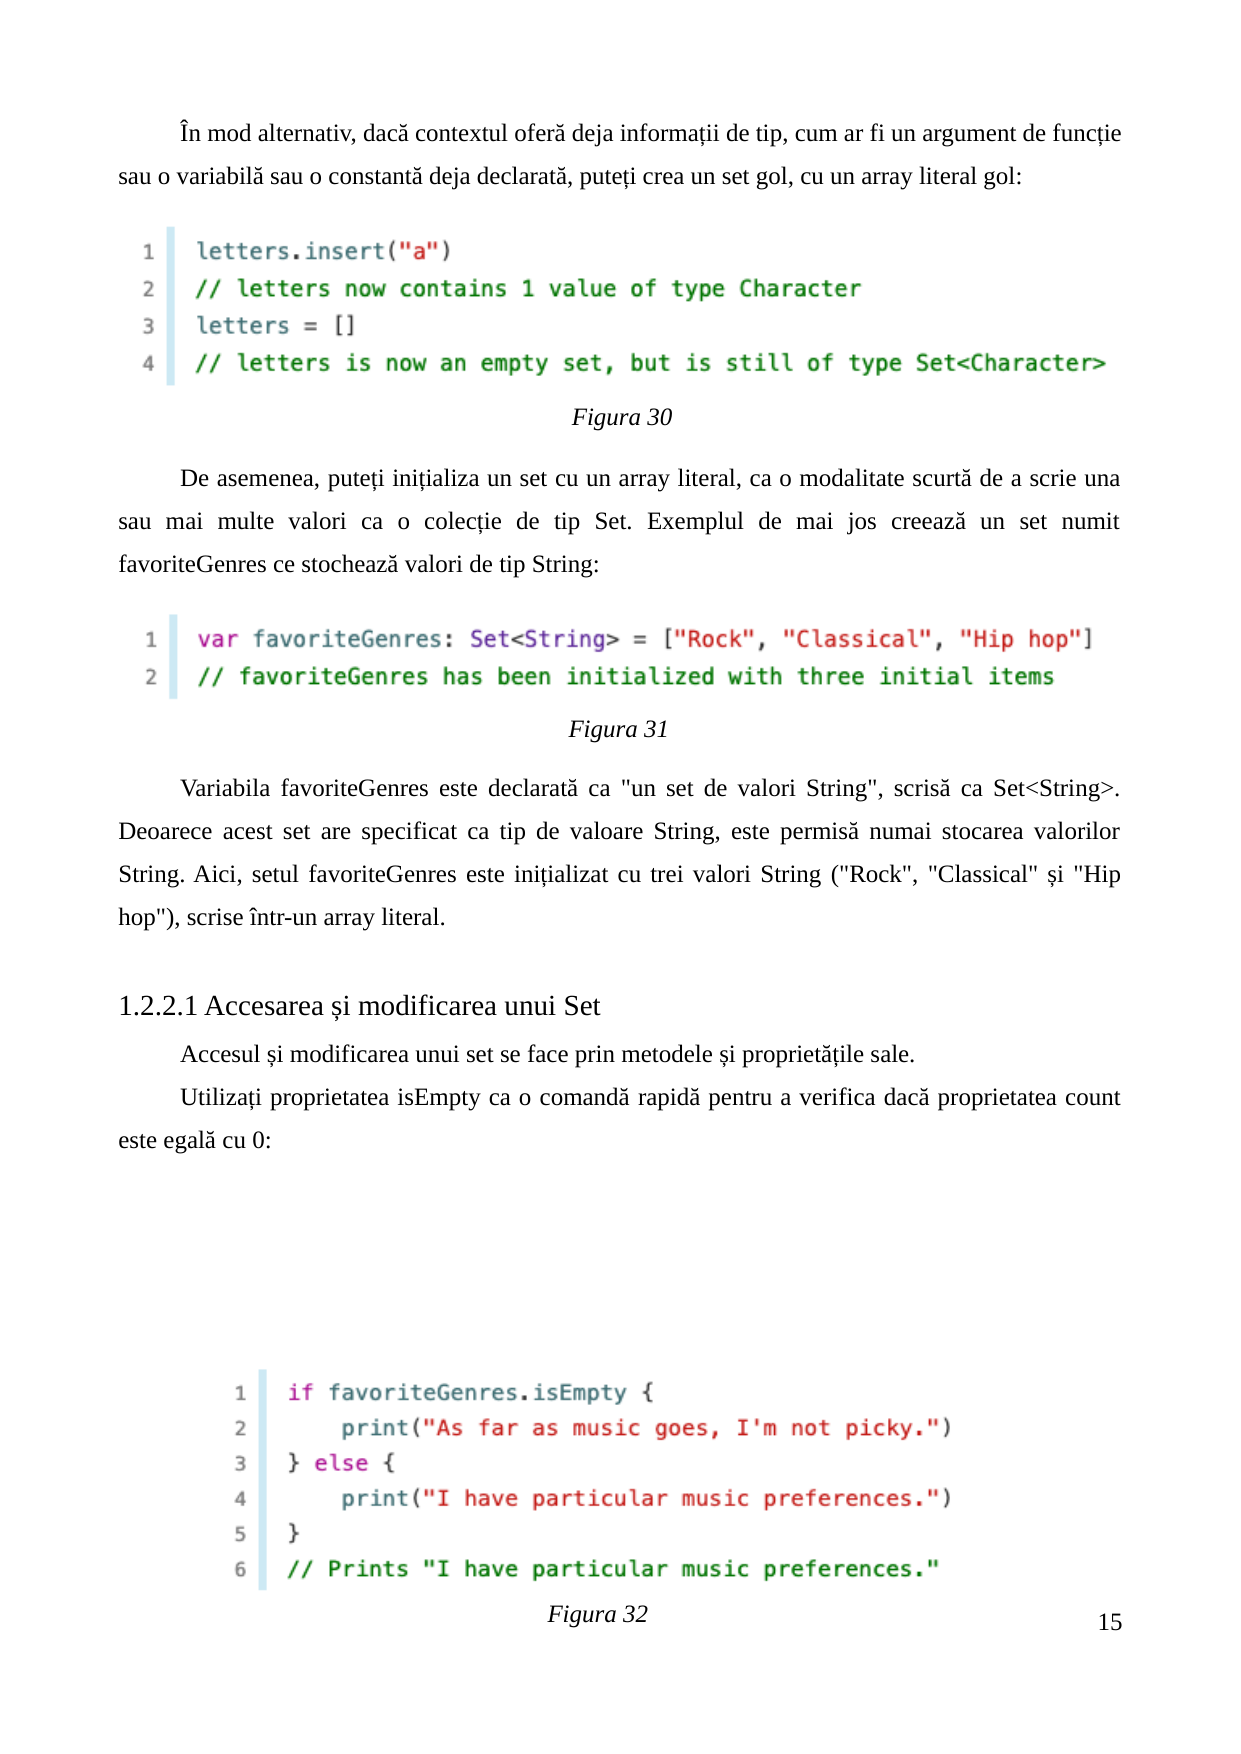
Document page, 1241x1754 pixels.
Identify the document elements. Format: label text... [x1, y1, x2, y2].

picture [125, 219, 1119, 397]
subtitle 1.2.2.1 Accesarea și modificarea unui Set [118, 988, 1122, 1022]
text De asemenea, puteți inițializa un set cu un array literal, ca o modalitate scurtă de a scrie una sau mai multe valori ca o colecție de tip Set. Exemplul de mai jos creează un set numit favoriteGenres ce stochează valori de tip String: [118, 463, 1122, 578]
text Figura 32 [225, 1595, 970, 1628]
picture [134, 605, 1103, 709]
text Figura 31 [134, 709, 1103, 742]
text Variabila favoriteGenres este declarată ca "un set de valori String", scrisă ca Set<String>. Deoarece acest set are specificat ca tip de valoare String, este permisă numai stocarea valorilor String. Aici, setul favoriteGenres este inițializat cu trei valori String ("Rock", "Classical" și "Hip hop"), scrise într-un array literal. [118, 592, 1122, 931]
picture [225, 1362, 971, 1595]
text Accesul și modificarea unui set se face prin metodele și proprietățile sale. [118, 1039, 1122, 1067]
text Utilizați proprietatea isEmpty ca o comandă rapidă pentru a verifica dacă proprietatea count este egală cu 0: [118, 1082, 1122, 1154]
text În mod alternativ, dacă contextul oferă deja informații de tip, cum ar fi un argument de funcție sau o variabilă sau o constantă deja declarată, puteți crea un set gol, cu un array literal gol: [118, 118, 1122, 190]
text Figura 30 [125, 397, 1119, 431]
